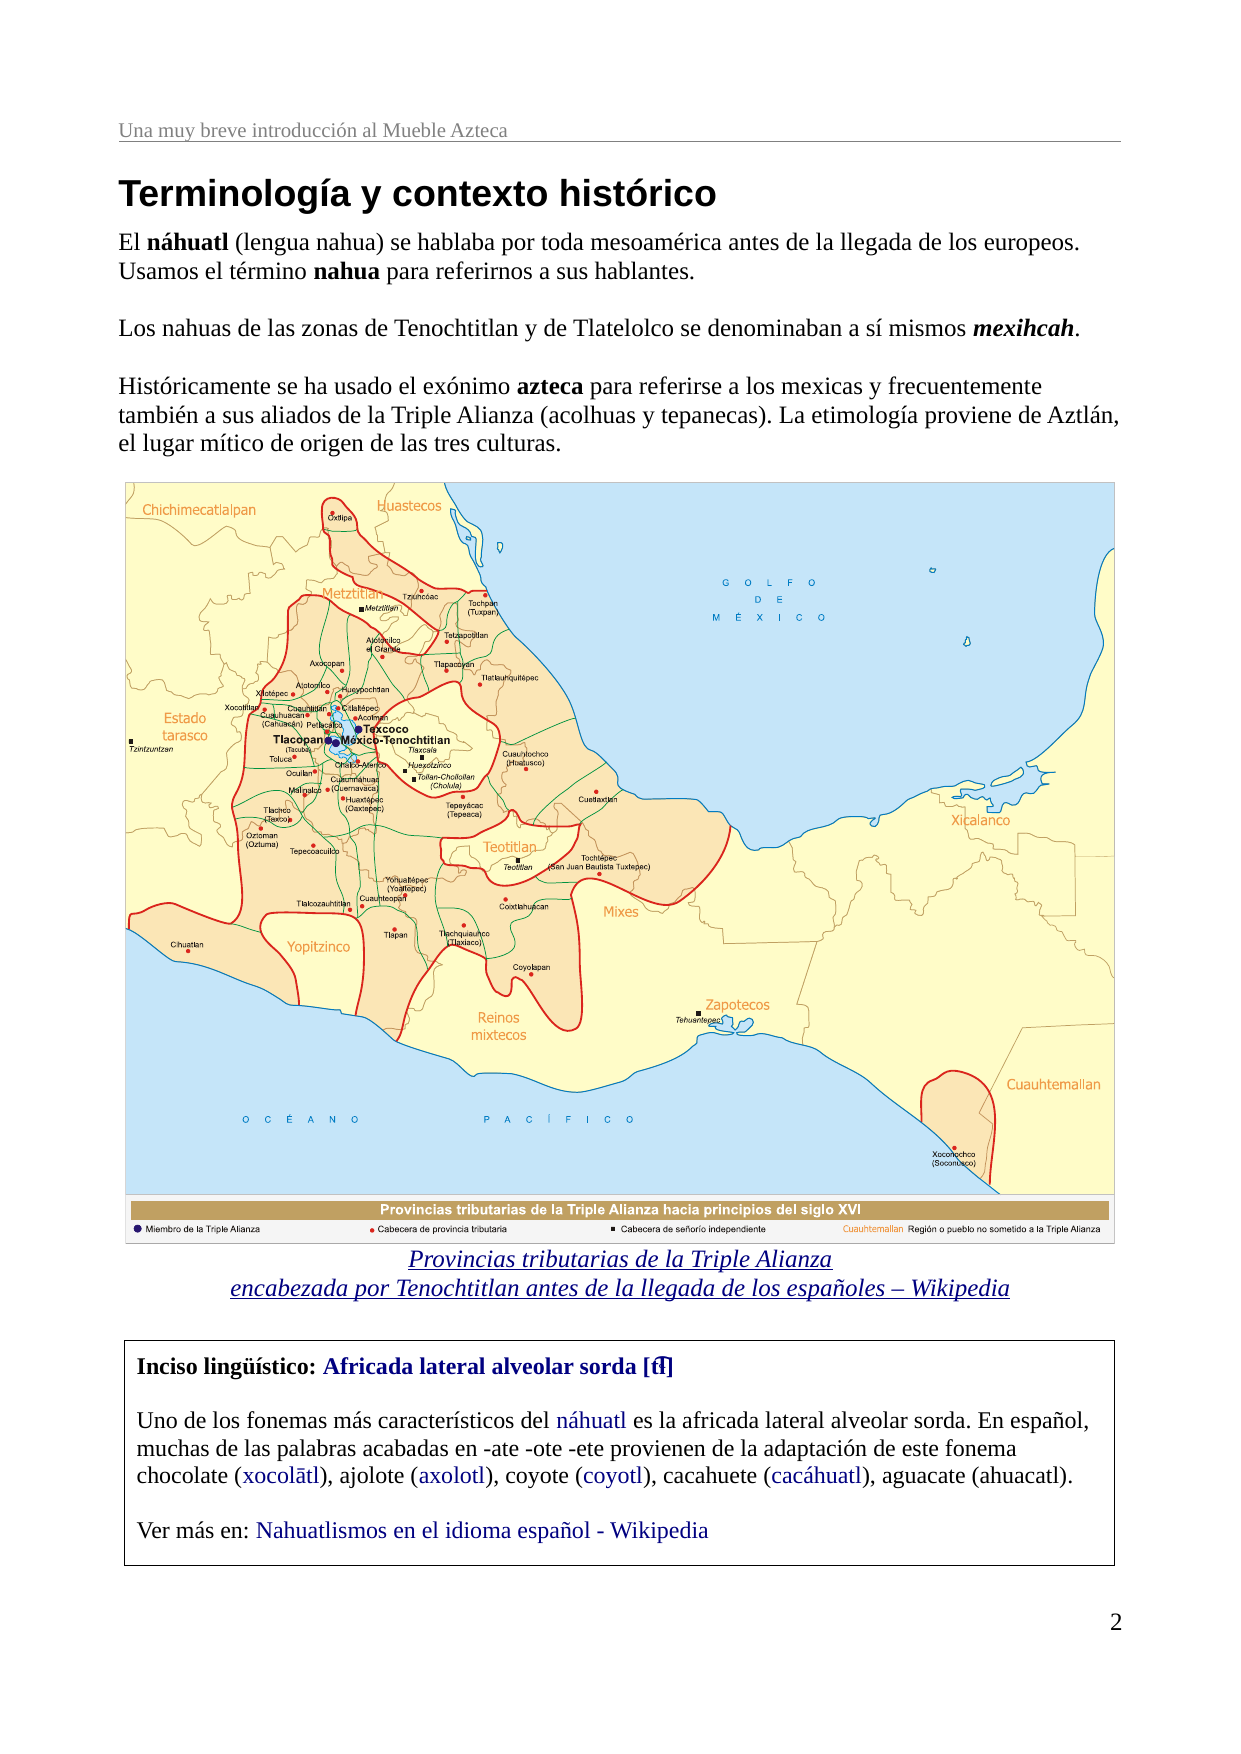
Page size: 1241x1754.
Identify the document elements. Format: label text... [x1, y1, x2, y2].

text El náhuatl (lengua nahua) se hablaba por toda mesoamérica antes de la llegada de los europeos. Usamos el término nahua para referirnos a sus hablantes. [118, 227, 1122, 285]
subtitle Terminología y contexto histórico [118, 172, 1122, 215]
picture [338, 751, 346, 758]
text Históricamente se ha usado el exónimo azteca para referirse a los mexicas y frecuentemente también a sus aliados de la Triple Alianza (acolhuas y tepanecas). La etimología proviene de Aztlán, el lugar mítico de origen de las tres culturas. [118, 371, 1122, 457]
picture [337, 711, 343, 721]
text Provincias tributarias de la Triple Alianza encabezada por Tenochtitlan antes de la llegada de los españoles – Wikipedia [126, 1244, 1114, 1301]
text Los nahuas de las zonas de Tenochtitlan y de Tlatelolco se denominaban a sí mismos mexihcah. [118, 313, 1122, 342]
